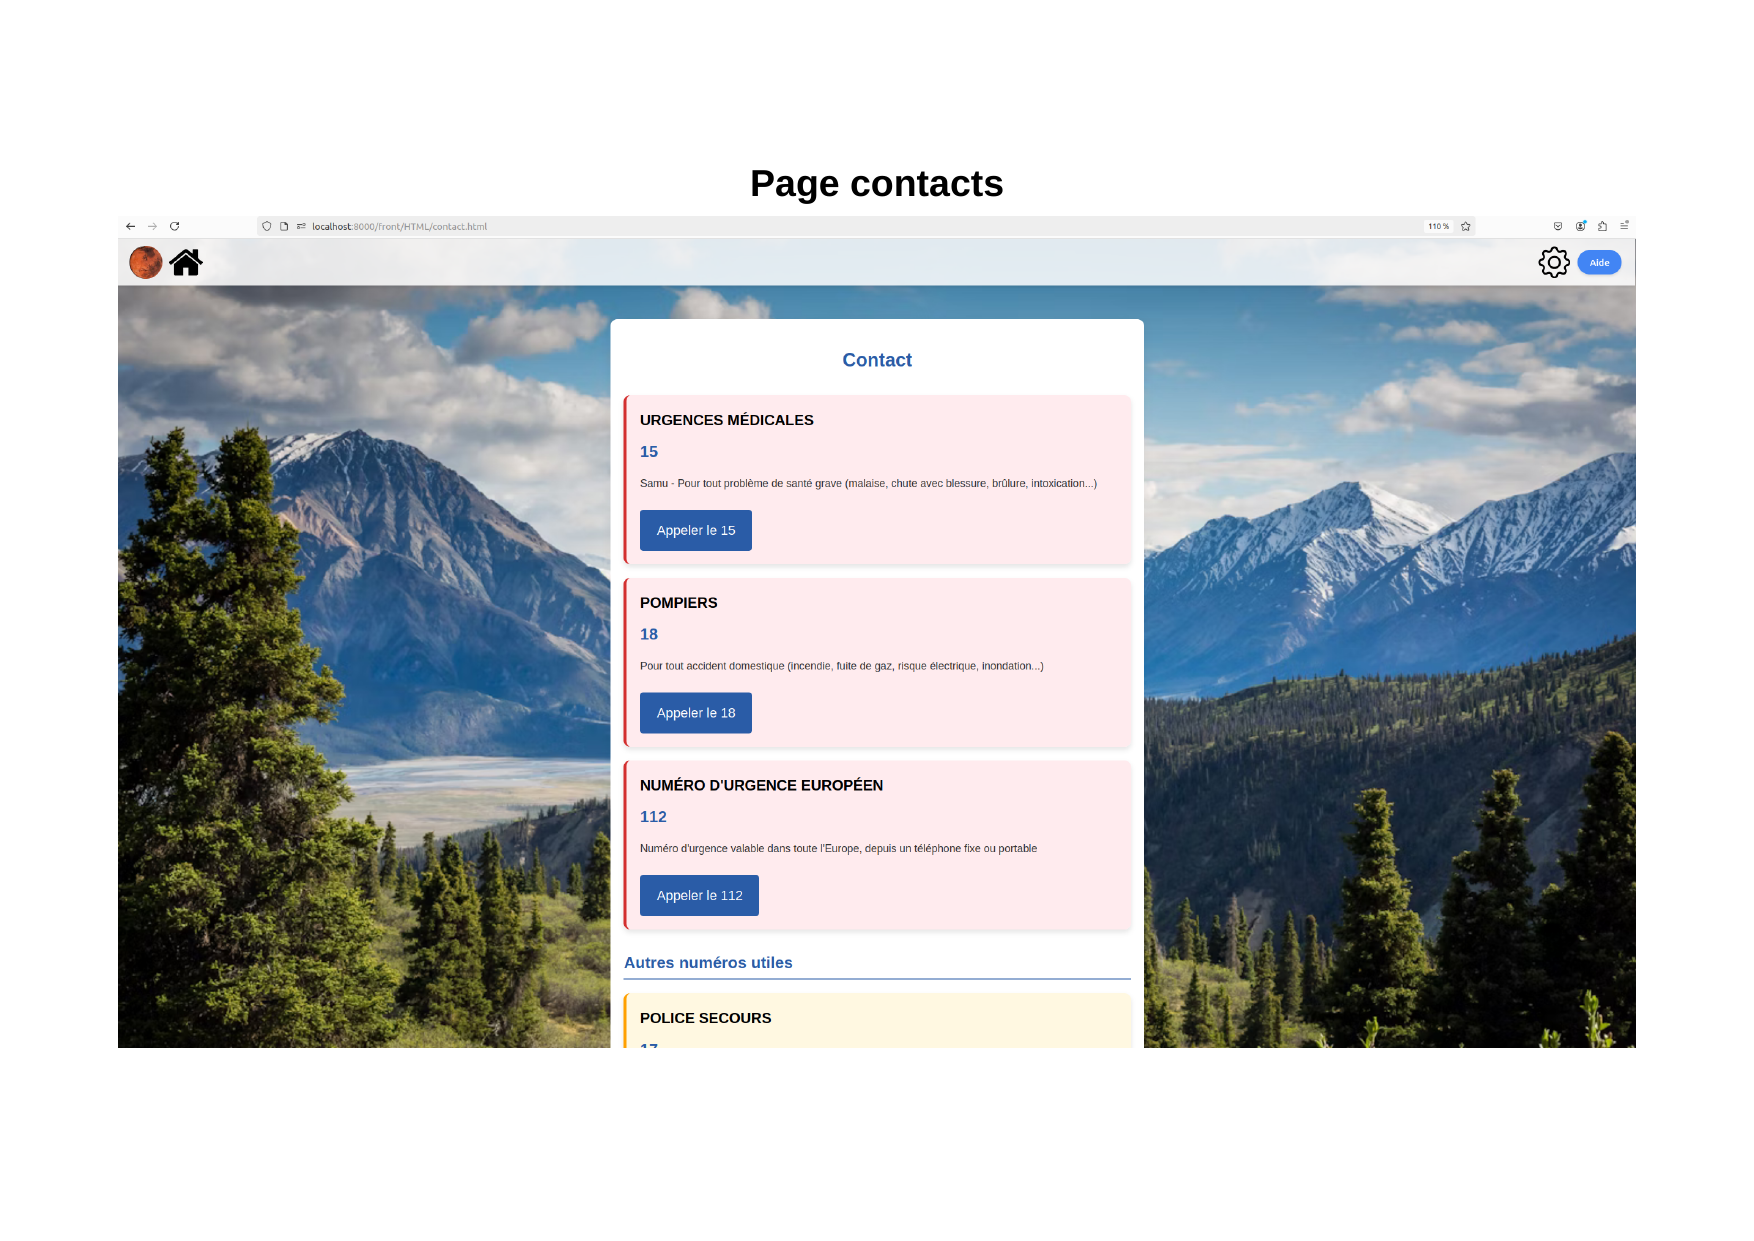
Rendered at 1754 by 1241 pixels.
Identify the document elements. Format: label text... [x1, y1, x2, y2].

picture [118, 216, 1636, 1048]
subtitle Page contacts [118, 118, 1636, 204]
